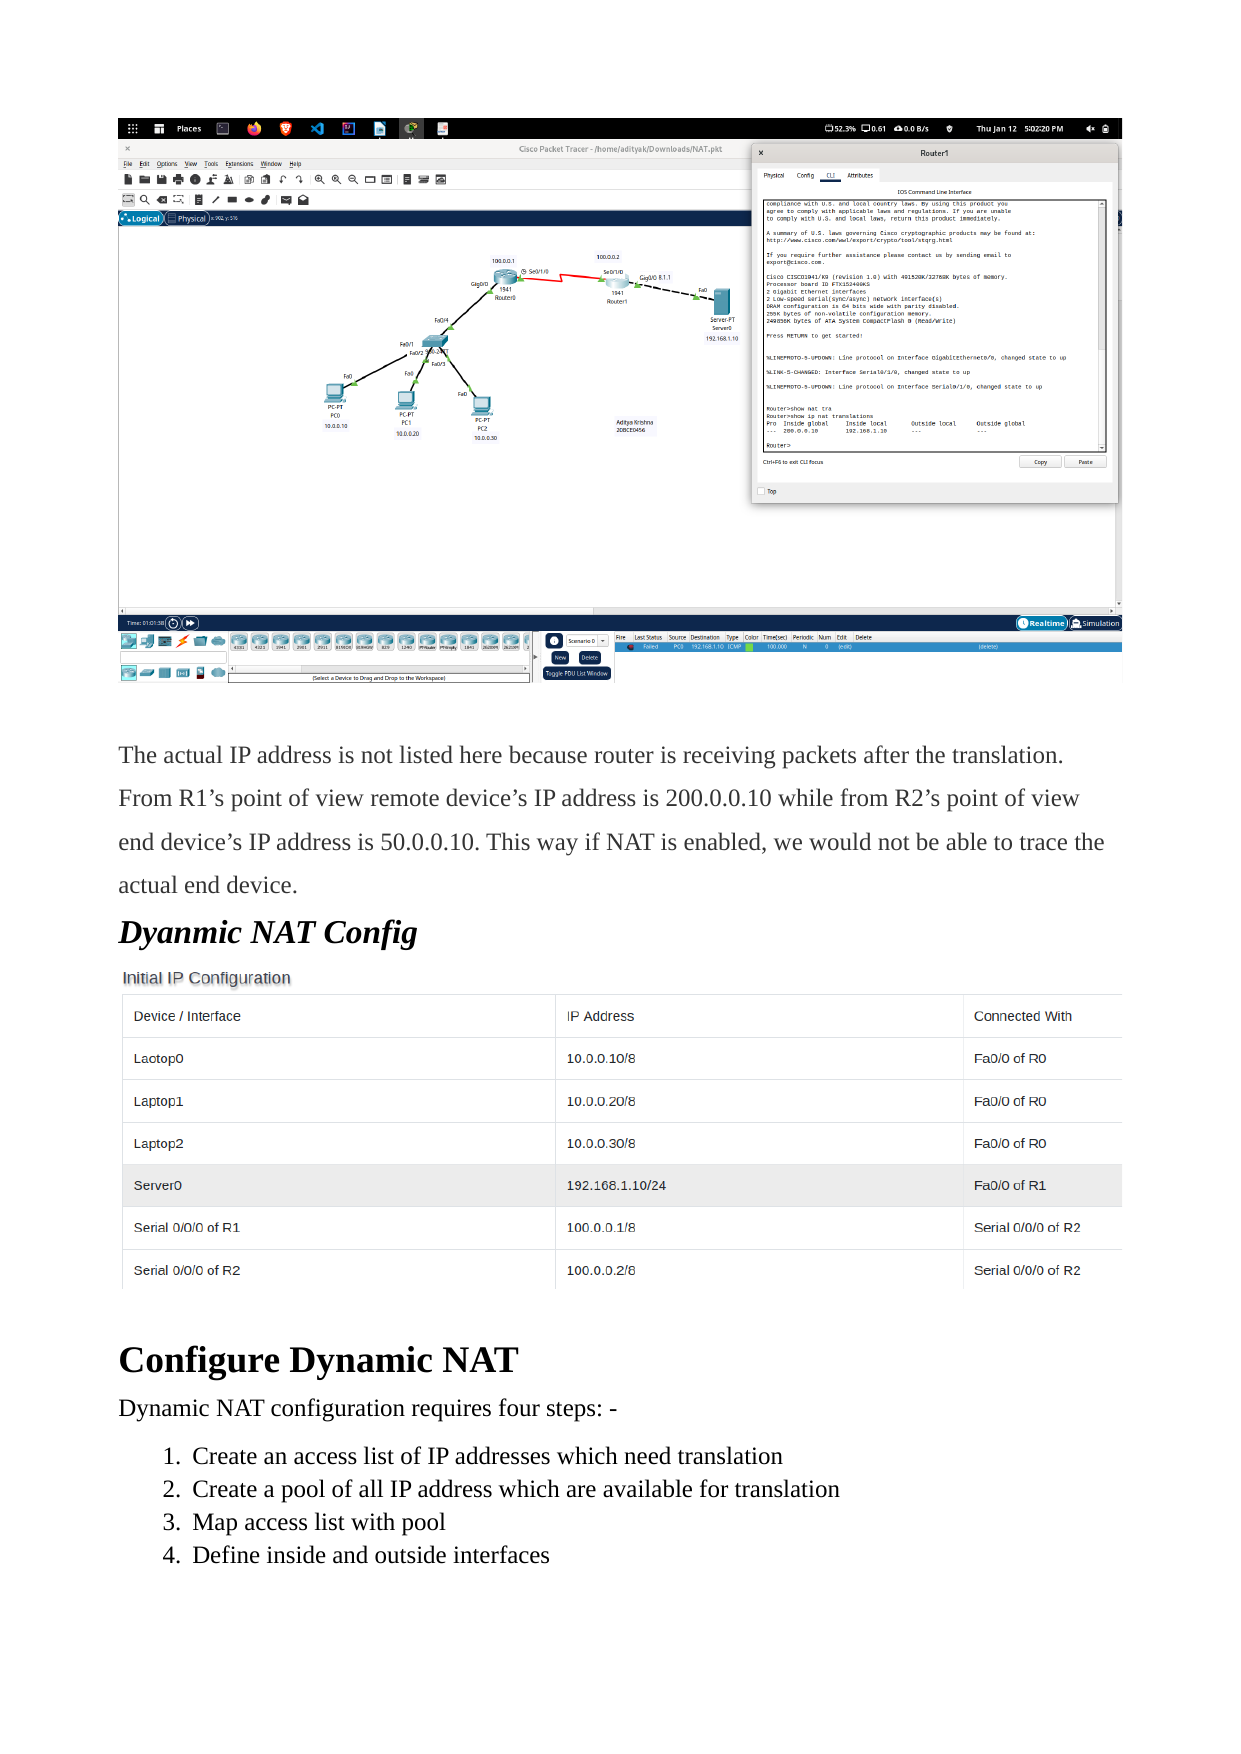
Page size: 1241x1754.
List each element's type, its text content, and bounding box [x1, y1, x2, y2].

text Dyanmic NAT Config [118, 913, 1122, 964]
picture [118, 118, 1123, 683]
subtitle Configure Dynamic NAT [118, 1338, 1122, 1381]
list Define inside and outside interfaces [162, 1540, 1122, 1569]
text Dynamic NAT configuration requires four steps: - [118, 1393, 1122, 1422]
text [118, 1289, 1122, 1317]
list Map access list with pool [162, 1507, 1122, 1536]
text The actual IP address is not listed here because router is receiving packets after the translation. From R1’s point of view remote device’s IP address is 200.0.0.10 while from R2’s point of view end device’s IP address is 50.0.0.10. This way if NAT is enabled, we would not be able to trace the actual end device. [118, 740, 1122, 898]
list Create an access list of IP addresses which need translation [162, 1441, 1122, 1470]
picture [118, 964, 1123, 1289]
list Create a pool of all IP address which are available for translation [162, 1474, 1122, 1503]
